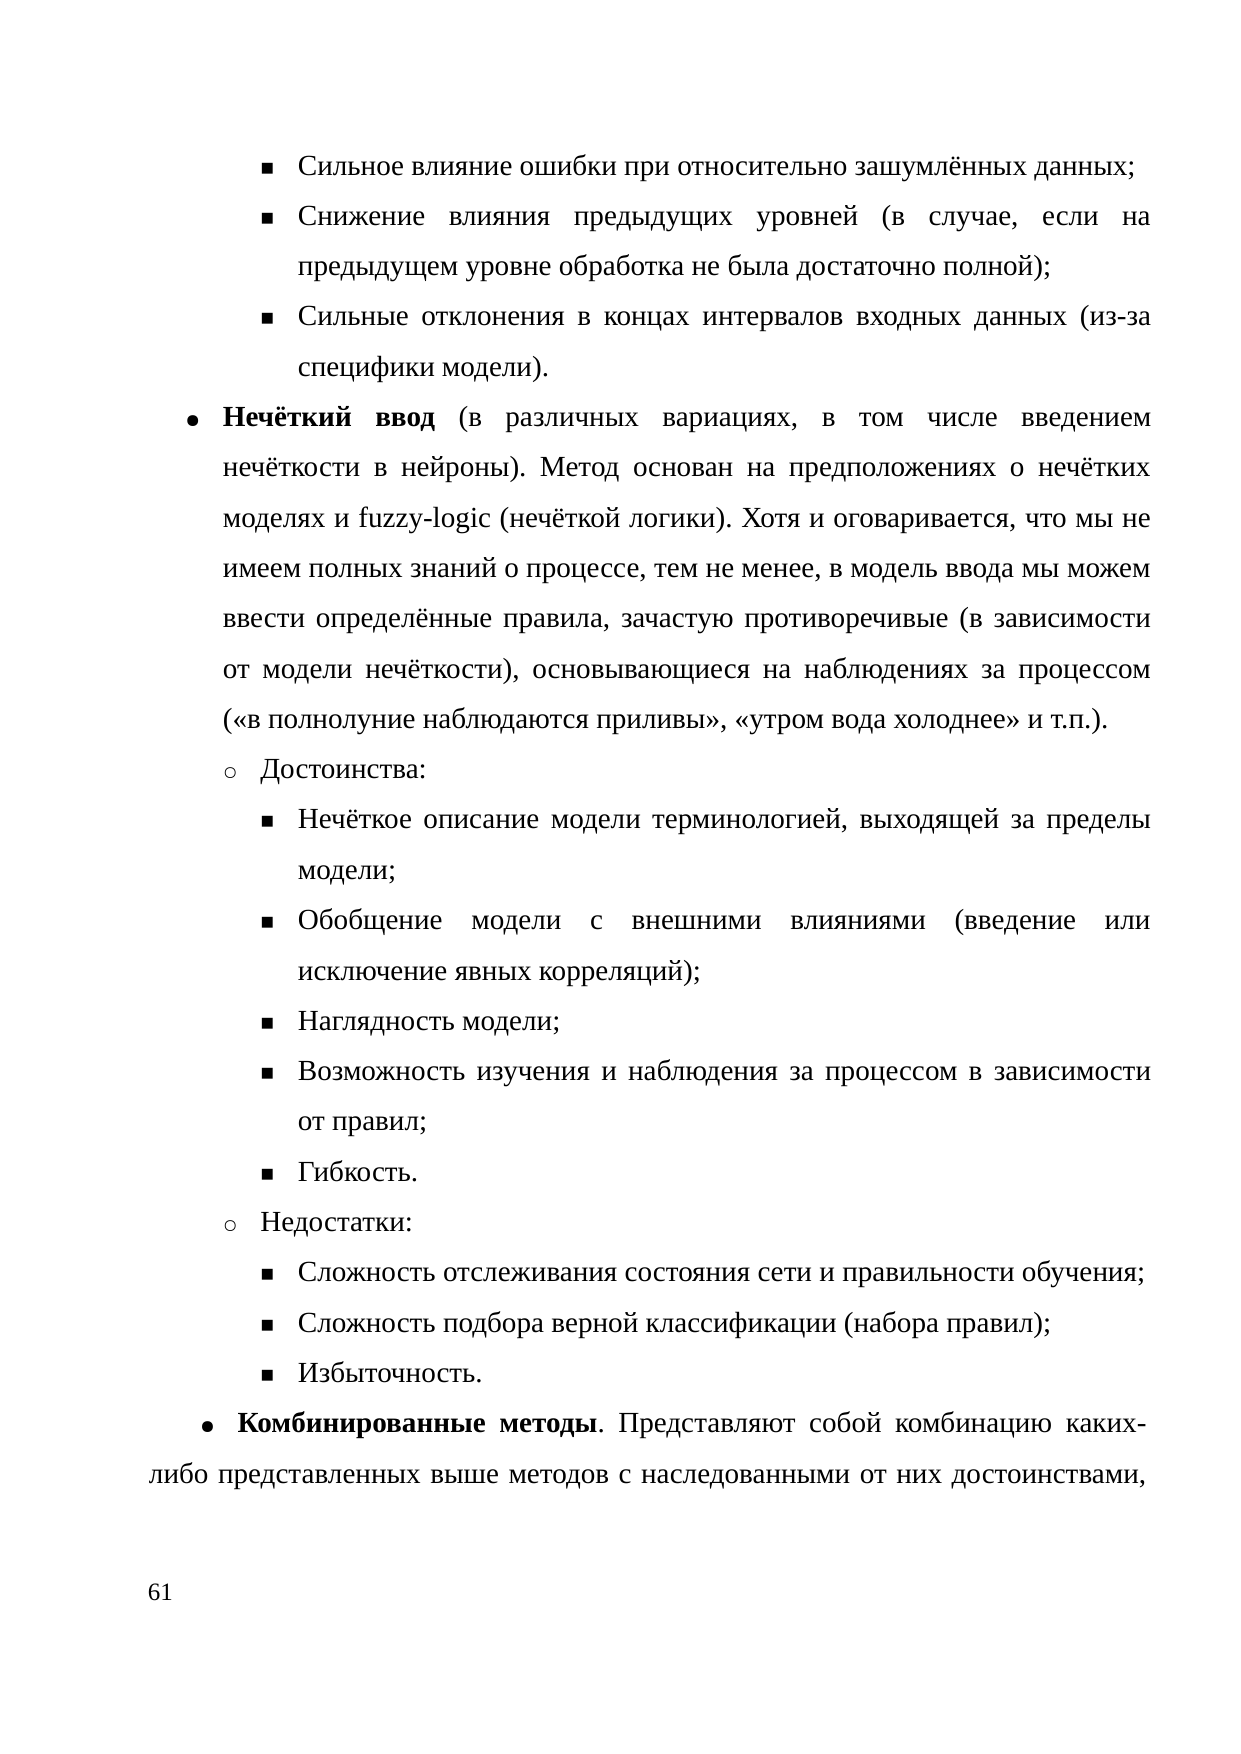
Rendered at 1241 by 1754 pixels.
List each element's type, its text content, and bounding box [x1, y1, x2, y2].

list Избыточность. [260, 1355, 1152, 1389]
list Сильное влияние ошибки при относительно зашумлённых данных; [260, 148, 1152, 181]
list Достоинства: [223, 751, 1152, 785]
list Сложность подбора верной классификации (набора правил); [260, 1305, 1152, 1338]
list Недостатки: [223, 1204, 1152, 1238]
list Гибкость. [260, 1154, 1152, 1187]
list Нечёткое описание модели терминологией, выходящей за пределы модели; [260, 802, 1152, 886]
list Возможность изучения и наблюдения за процессом в зависимости от правил; [260, 1053, 1152, 1137]
list Обобщение модели с внешними влияниями (введение или исключение явных корреляций); [260, 902, 1152, 986]
list Нечёткий ввод (в различных вариациях, в том числе введением нечёткости в нейроны). Метод основан на предположениях о нечётких моделях и fuzzy-logic (нечёткой логики). Хотя и оговаривается, что мы не имеем полных знаний о процессе, тем не менее, в модель ввода мы можем ввести определённые правила, зачастую противоречивые (в зависимости от модели нечёткости), основывающиеся на наблюдениях за процессом («в полнолуние наблюдаются приливы», «утром вода холоднее» и т.п.). [185, 399, 1152, 734]
list Сложность отслеживания состояния сети и правильности обучения; [260, 1254, 1152, 1288]
list Комбинированные методы. Представляют собой комбинацию каких-либо представленных выше методов с наследованными от них достоинствами, [111, 1405, 1147, 1489]
list Снижение влияния предыдущих уровней (в случае, если на предыдущем уровне обработка не была достаточно полной); [260, 198, 1152, 282]
list Сильные отклонения в концах интервалов входных данных (из-за специфики модели). [260, 298, 1152, 382]
list Наглядность модели; [260, 1003, 1152, 1036]
